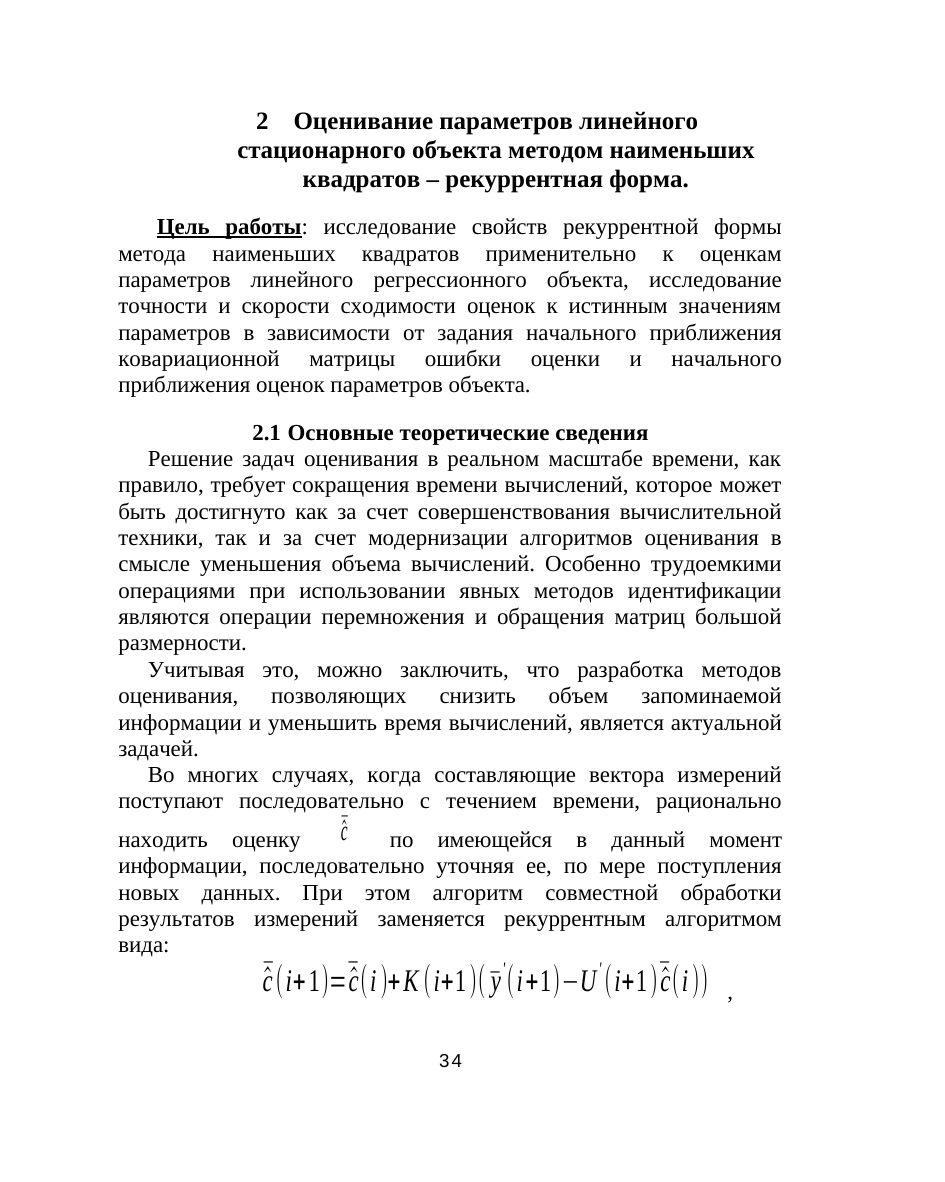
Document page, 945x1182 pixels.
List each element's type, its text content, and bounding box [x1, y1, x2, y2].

text Во многих случаях, когда составляющие вектора измерений поступают последовательно с течением времени, рационально находить оценку по имеющейся в данный момент информации, последовательно уточняя ее, по мере поступления новых данных. При этом алгоритм совместной обработки результатов измерений заменяется рекуррентным алгоритмом вида: [118, 761, 783, 958]
list Оценивание параметров линейного стационарного объекта методом наименьших квадратов – рекуррентная форма. [171, 106, 783, 192]
text , [118, 958, 783, 1004]
text Цель работы: исследование свойств рекуррентной формы метода наименьших квадратов применительно к оценкам параметров линейного регрессионного объекта, исследование точности и скорости сходимости оценок к истинным значениям параметров в зависимости от задания начального приближения ковариационной матрицы ошибки оценки и начального приближения оценок параметров объекта. [118, 213, 783, 398]
list Основные теоретические сведения [118, 419, 783, 445]
text Решение задач оценивания в реальном масштабе времени, как правило, требует сокращения времени вычислений, которое может быть достигнуто как за счет совершенствования вычислительной техники, так и за счет модернизации алгоритмов оценивания в смысле уменьшения объема вычислений. Особенно трудоемкими операциями при использовании явных методов идентификации являются операции перемножения и обращения матриц большой размерности. [118, 445, 783, 656]
text Учитывая это, можно заключить, что разработка методов оценивания, позволяющих снизить объем запоминаемой информации и уменьшить время вычислений, является актуальной задачей. [118, 656, 783, 761]
